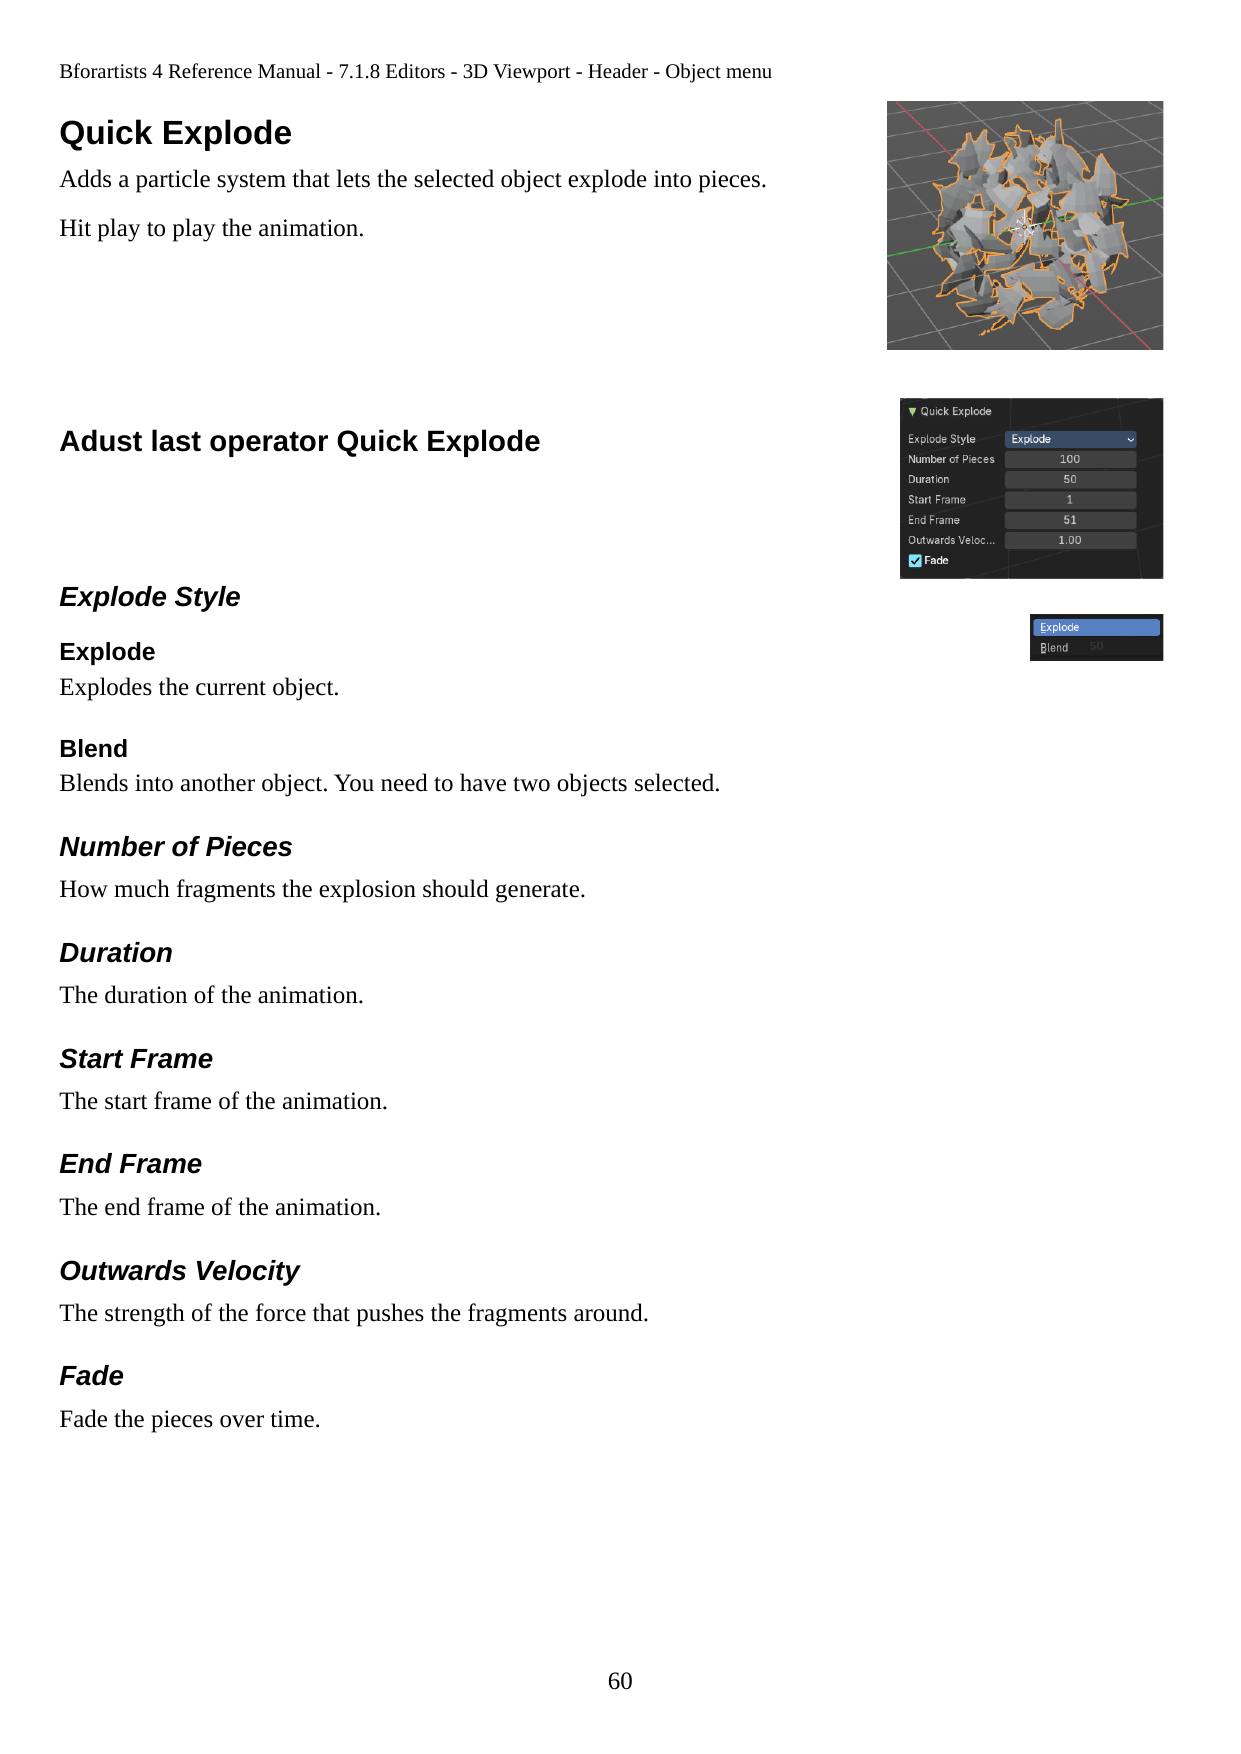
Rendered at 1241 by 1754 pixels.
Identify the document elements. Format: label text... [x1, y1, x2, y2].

subtitle Number of Pieces [59, 830, 1181, 862]
text The duration of the animation. [59, 980, 1181, 1009]
text The end frame of the animation. [59, 1192, 1181, 1221]
subtitle Start Frame [59, 1042, 1181, 1074]
text Hit play to play the animation. [59, 213, 887, 242]
text The strength of the force that pushes the fragments around. [59, 1298, 1181, 1327]
text Blends into another object. You need to have two objects selected. [59, 768, 1181, 797]
text Explodes the current object. [59, 672, 1181, 701]
subtitle Fade [59, 1360, 1181, 1392]
subtitle Explode Style [59, 581, 1181, 612]
picture [1030, 614, 1164, 661]
subtitle [1164, 113, 1181, 151]
subtitle End Frame [59, 1148, 1181, 1180]
subtitle Quick Explode [59, 113, 887, 151]
picture [887, 101, 1164, 350]
subtitle Explode [59, 637, 1181, 666]
subtitle Outwards Velocity [59, 1254, 1181, 1286]
text How much fragments the explosion should generate. [59, 874, 1181, 903]
picture [900, 398, 1164, 579]
subtitle Blend [59, 734, 1181, 762]
text Adds a particle system that lets the selected object explode into pieces. [59, 164, 887, 192]
subtitle Adust last operator Quick Explode [59, 424, 900, 457]
text The start frame of the animation. [59, 1086, 1181, 1115]
subtitle Duration [59, 936, 1181, 968]
text Fade the pieces over time. [59, 1404, 1181, 1433]
